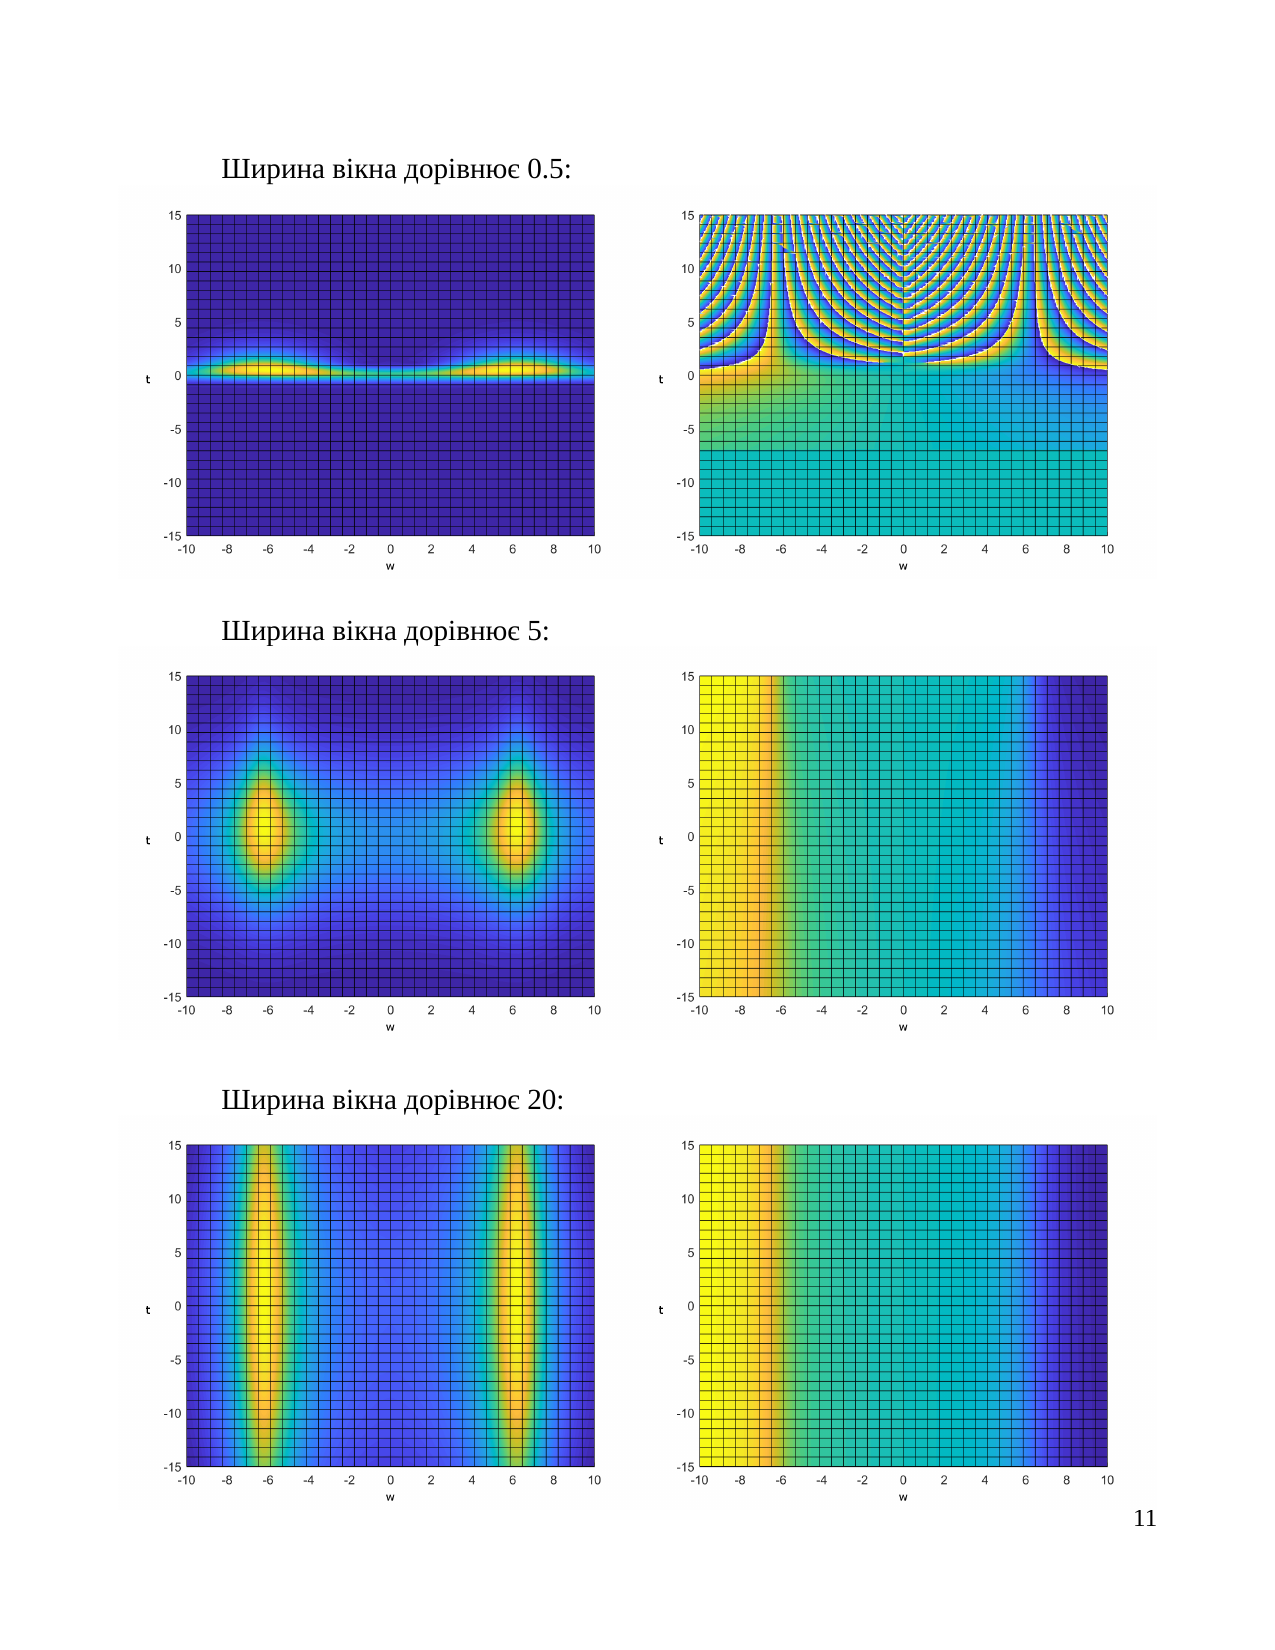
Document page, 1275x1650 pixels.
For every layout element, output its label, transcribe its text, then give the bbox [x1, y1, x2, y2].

picture [118, 185, 1157, 579]
text Ширина вікна дорівнює 20: [118, 1082, 1157, 1115]
picture [118, 1115, 1157, 1510]
text Ширина вікна дорівнює 5: [118, 613, 1157, 646]
picture [118, 646, 1157, 1040]
text Ширина вікна дорівнює 0.5: [118, 152, 1157, 185]
